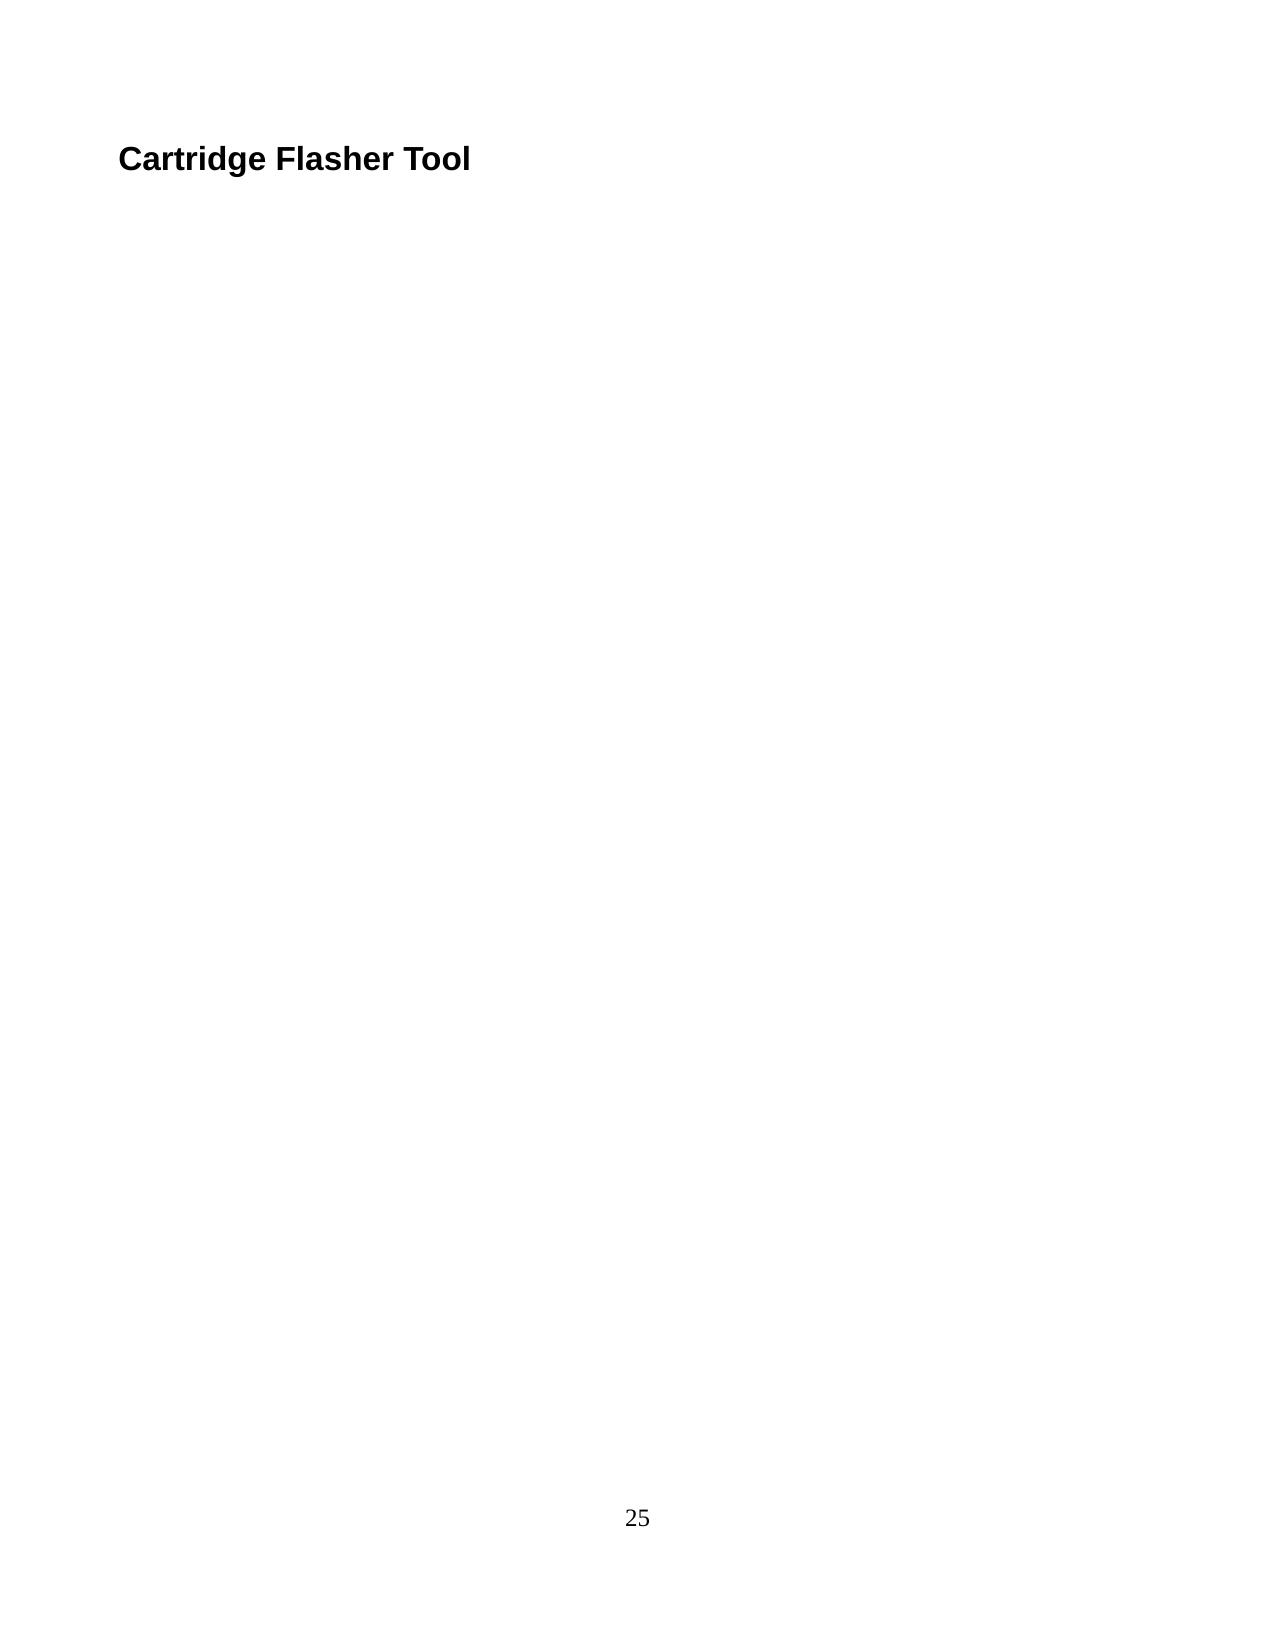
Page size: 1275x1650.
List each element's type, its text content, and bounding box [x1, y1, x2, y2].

subtitle Cartridge Flasher Tool [118, 139, 1157, 177]
